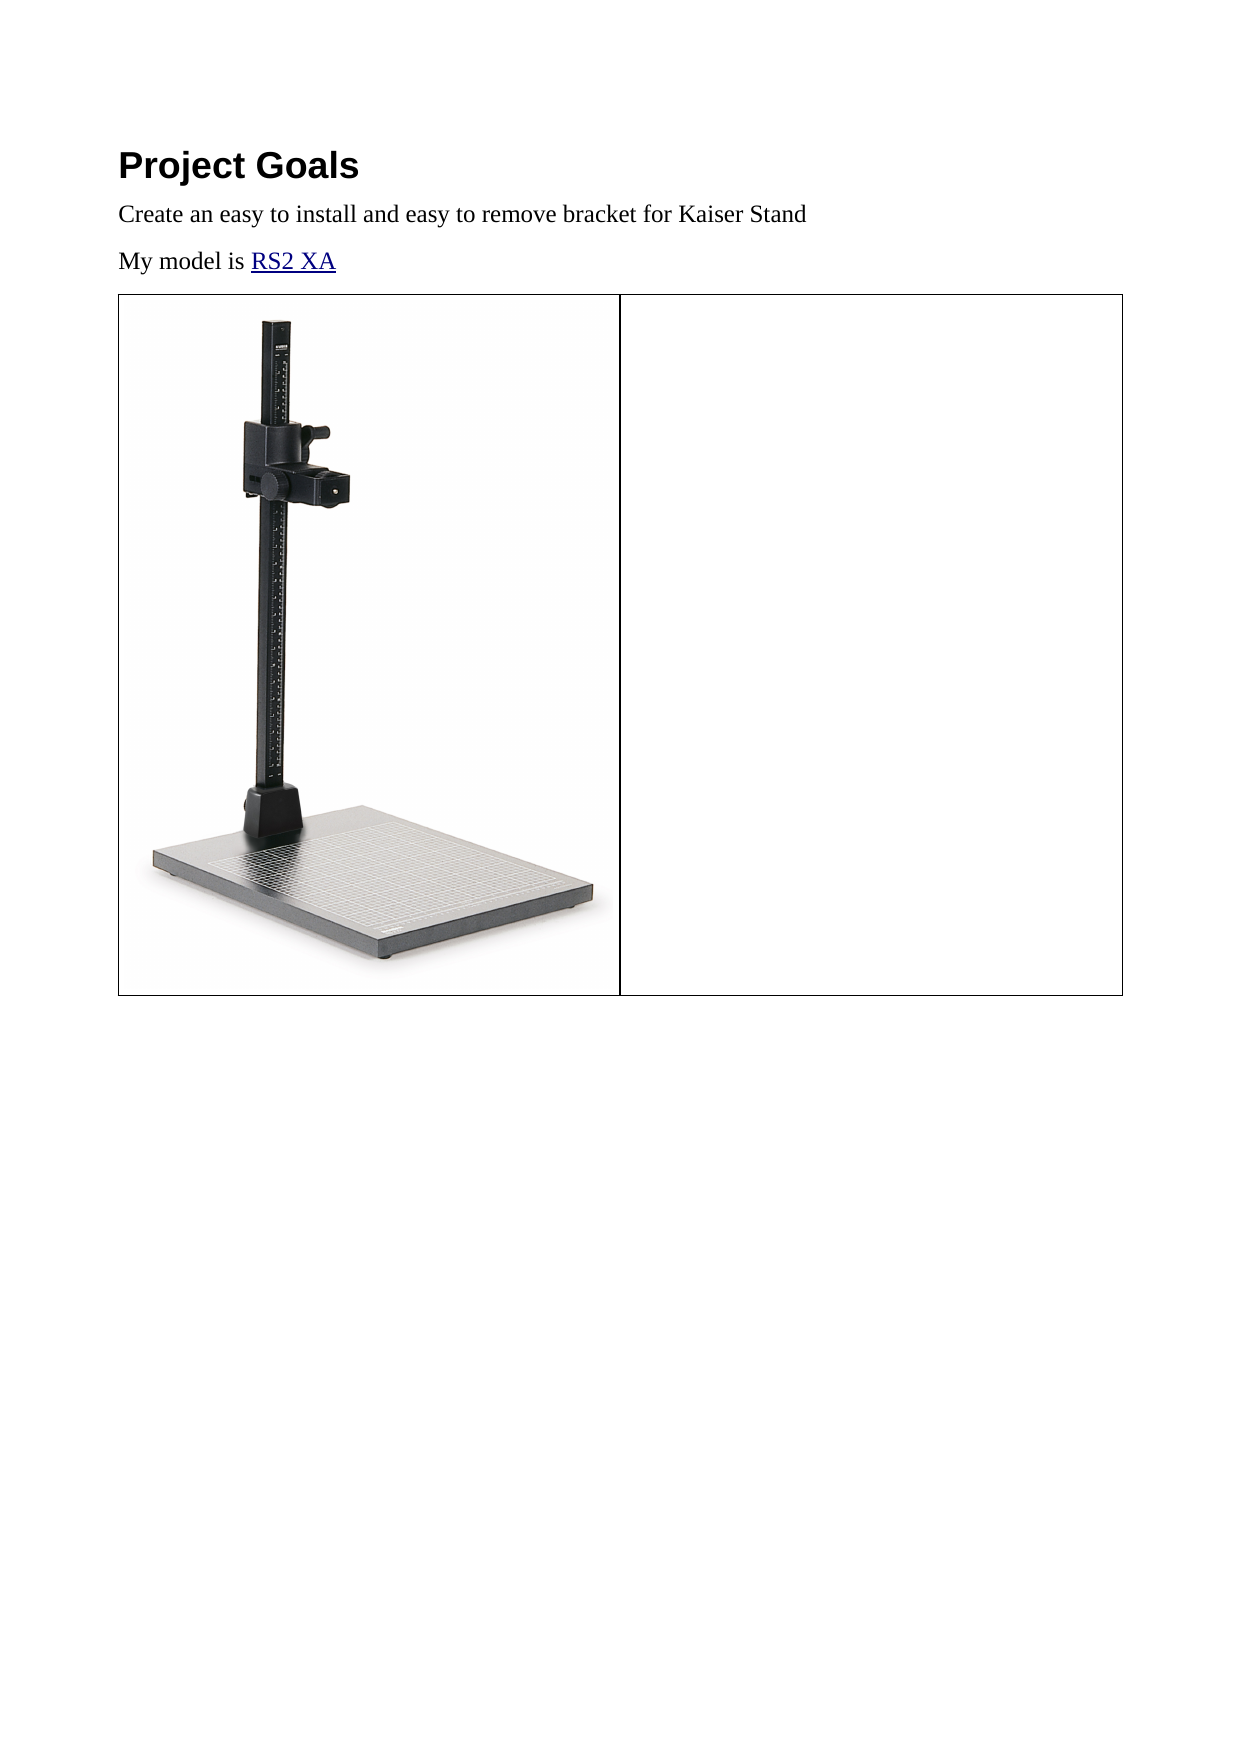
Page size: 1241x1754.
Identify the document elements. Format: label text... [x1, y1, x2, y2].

text Create an easy to install and easy to remove bracket for Kaiser Stand [118, 199, 1122, 227]
subtitle Project Goals [118, 143, 1122, 186]
table_header [119, 295, 619, 995]
table_header [621, 295, 1122, 995]
text My model is RS2 XA [118, 246, 1122, 275]
picture [123, 300, 615, 989]
